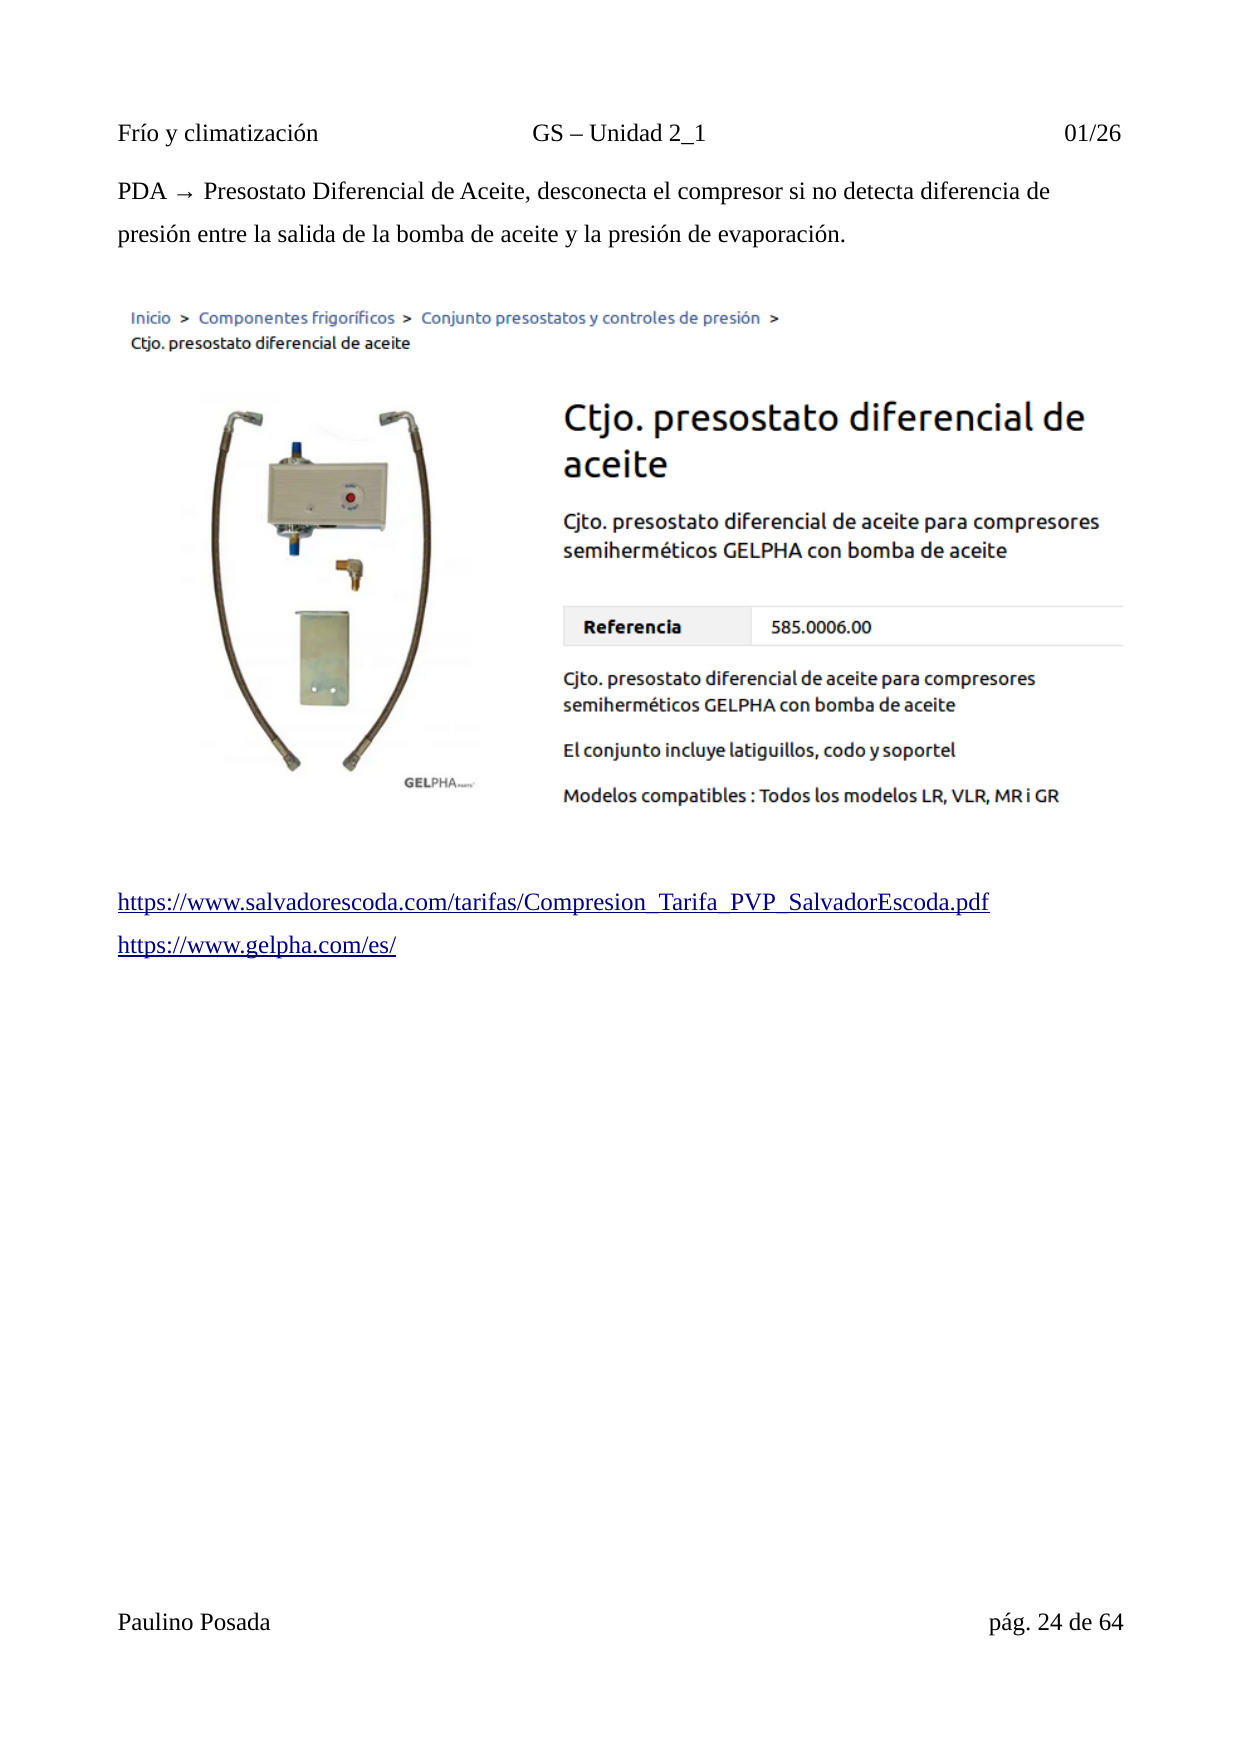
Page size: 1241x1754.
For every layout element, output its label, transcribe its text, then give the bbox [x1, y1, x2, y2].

text https://www.salvadorescoda.com/tarifas/Compresion_Tarifa_PVP_SalvadorEscoda.pdf [117, 887, 1123, 916]
text PDA → Presostato Diferencial de Aceite, desconecta el compresor si no detecta diferencia de presión entre la salida de la bomba de aceite y la presión de evaporación. [117, 176, 1123, 248]
picture [117, 305, 1124, 830]
text https://www.gelpha.com/es/ [117, 930, 1123, 959]
